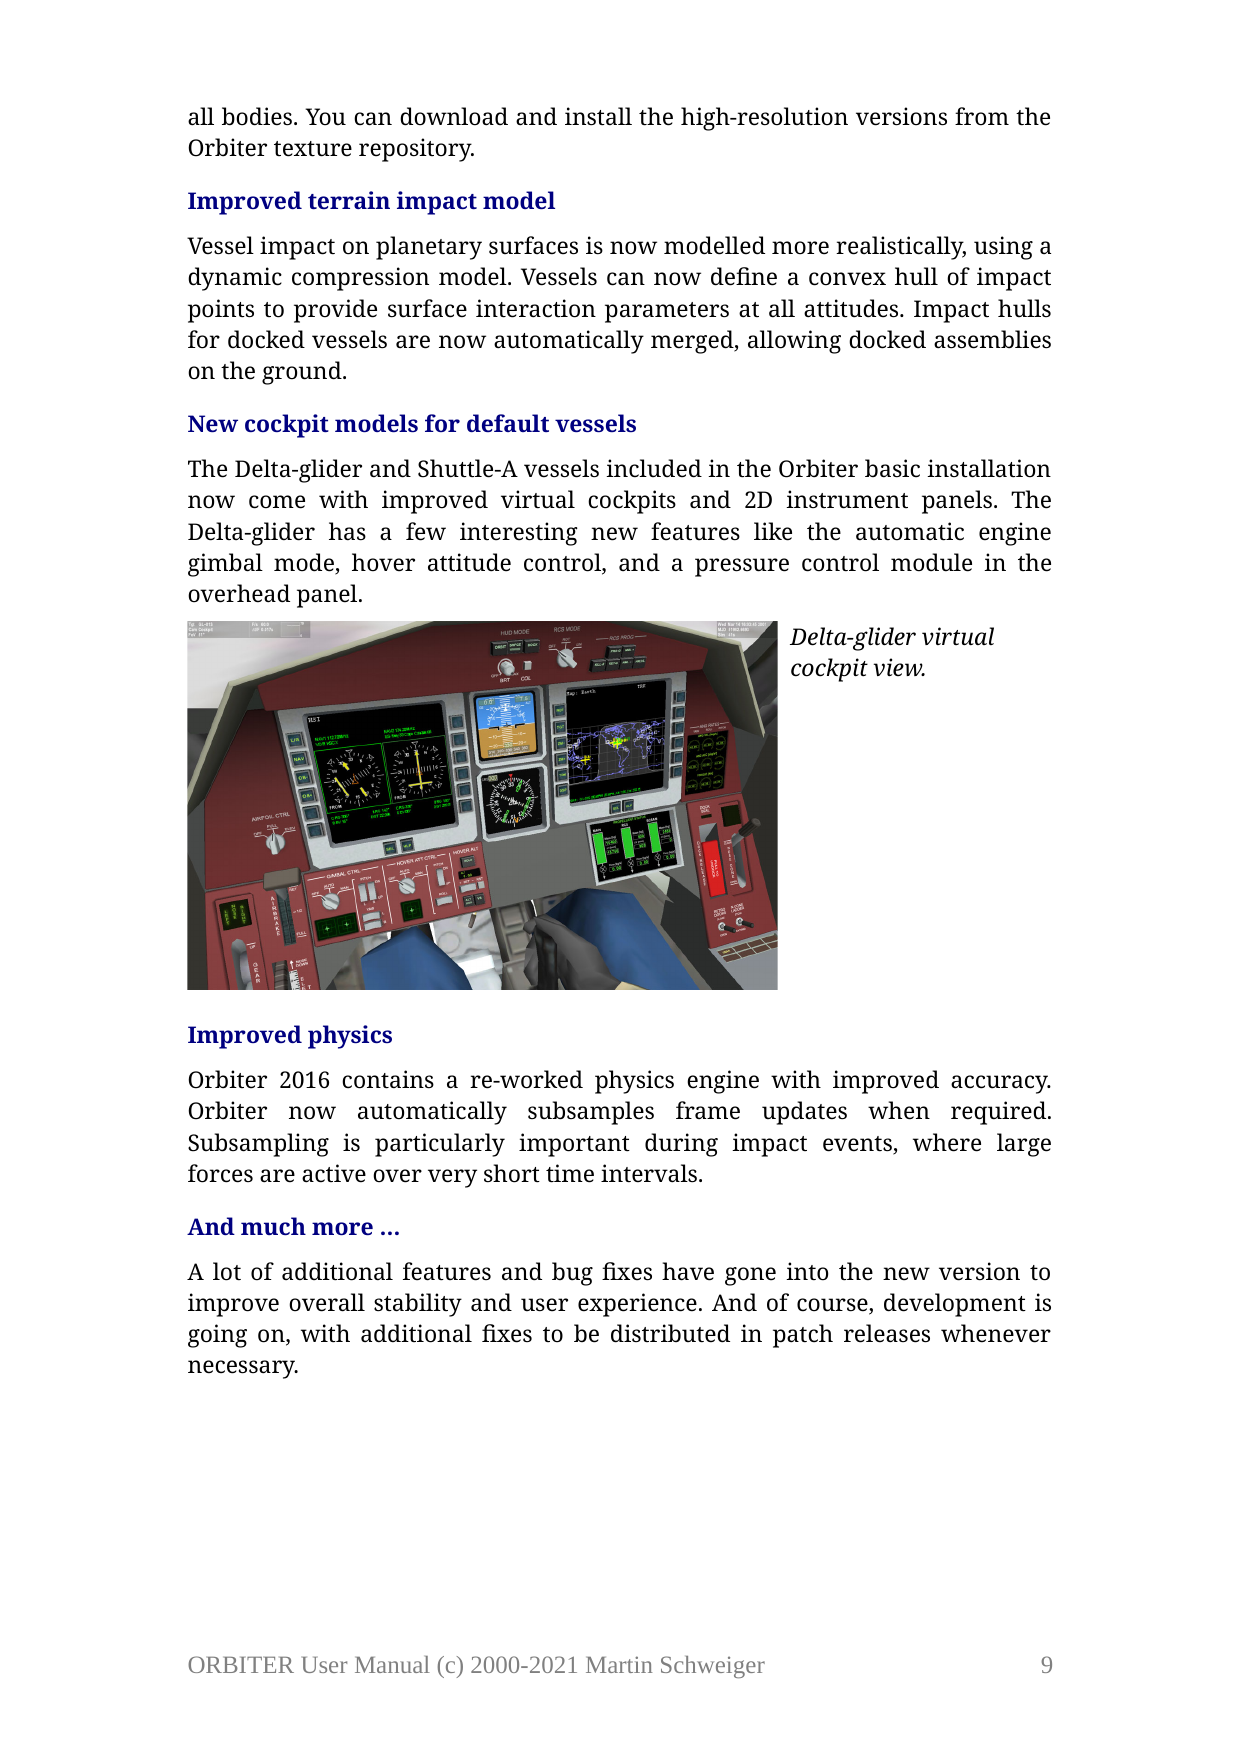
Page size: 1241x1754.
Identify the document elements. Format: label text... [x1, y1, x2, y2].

text A lot of additional features and bug fixes have gone into the new version to improve overall stability and user experience. And of course, development is going on, with additional fixes to be distributed in patch releases whenever necessary. [187, 1255, 1053, 1380]
subtitle Improved physics [187, 631, 1053, 1050]
text The texture packages are now too large to be included with the basic Orbiter installation. The default Orbiter package contains low-resolution versions for all bodies. You can download and install the high-resolution versions from the Orbiter texture repository. [187, 100, 1053, 163]
text The Delta-glider and Shuttle-A vessels included in the Orbiter basic installation now come with improved virtual cockpits and 2D instrument panels. The Delta-glider has a few interesting new features like the automatic engine gimbal mode, hover attitude control, and a pressure control module in the overhead panel. [187, 452, 1053, 609]
subtitle New cockpit models for default vessels [187, 408, 1053, 439]
subtitle Improved terrain impact model [187, 185, 1053, 217]
subtitle And much more … [187, 1211, 1053, 1242]
picture [187, 621, 778, 990]
text Vessel impact on planetary surfaces is now modelled more realistically, using a dynamic compression model. Vessels can now define a convex hull of impact points to provide surface interaction parameters at all attitudes. Impact hulls for docked vessels are now automatically merged, allowing docked assemblies on the ground. [187, 229, 1053, 386]
text Orbiter 2016 contains a re-worked physics engine with improved accuracy. Orbiter now automatically subsamples frame updates when required. Subsampling is particularly important during impact events, where large forces are active over very short time intervals. [187, 1063, 1053, 1188]
